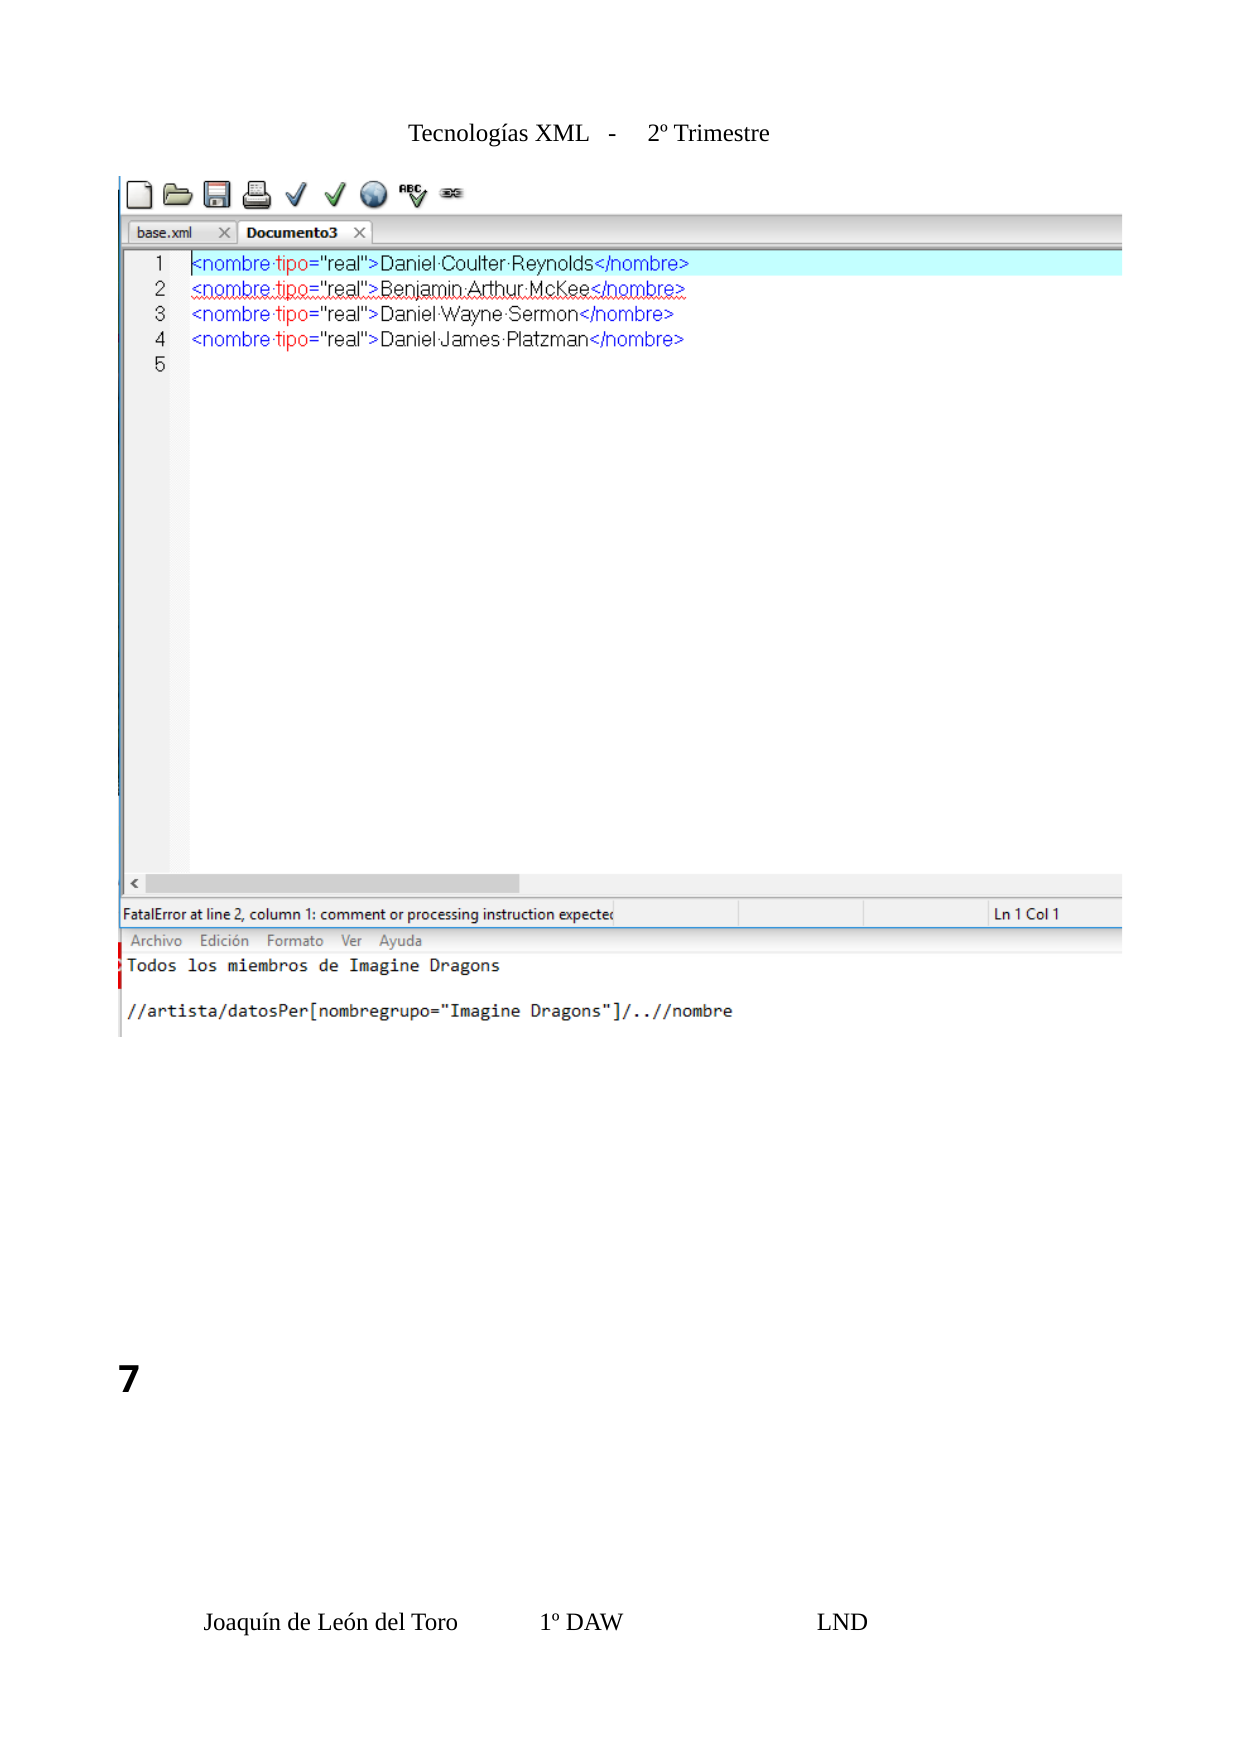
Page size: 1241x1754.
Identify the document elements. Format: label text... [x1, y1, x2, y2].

text 7 [118, 1353, 1122, 1404]
picture [118, 176, 1123, 1037]
